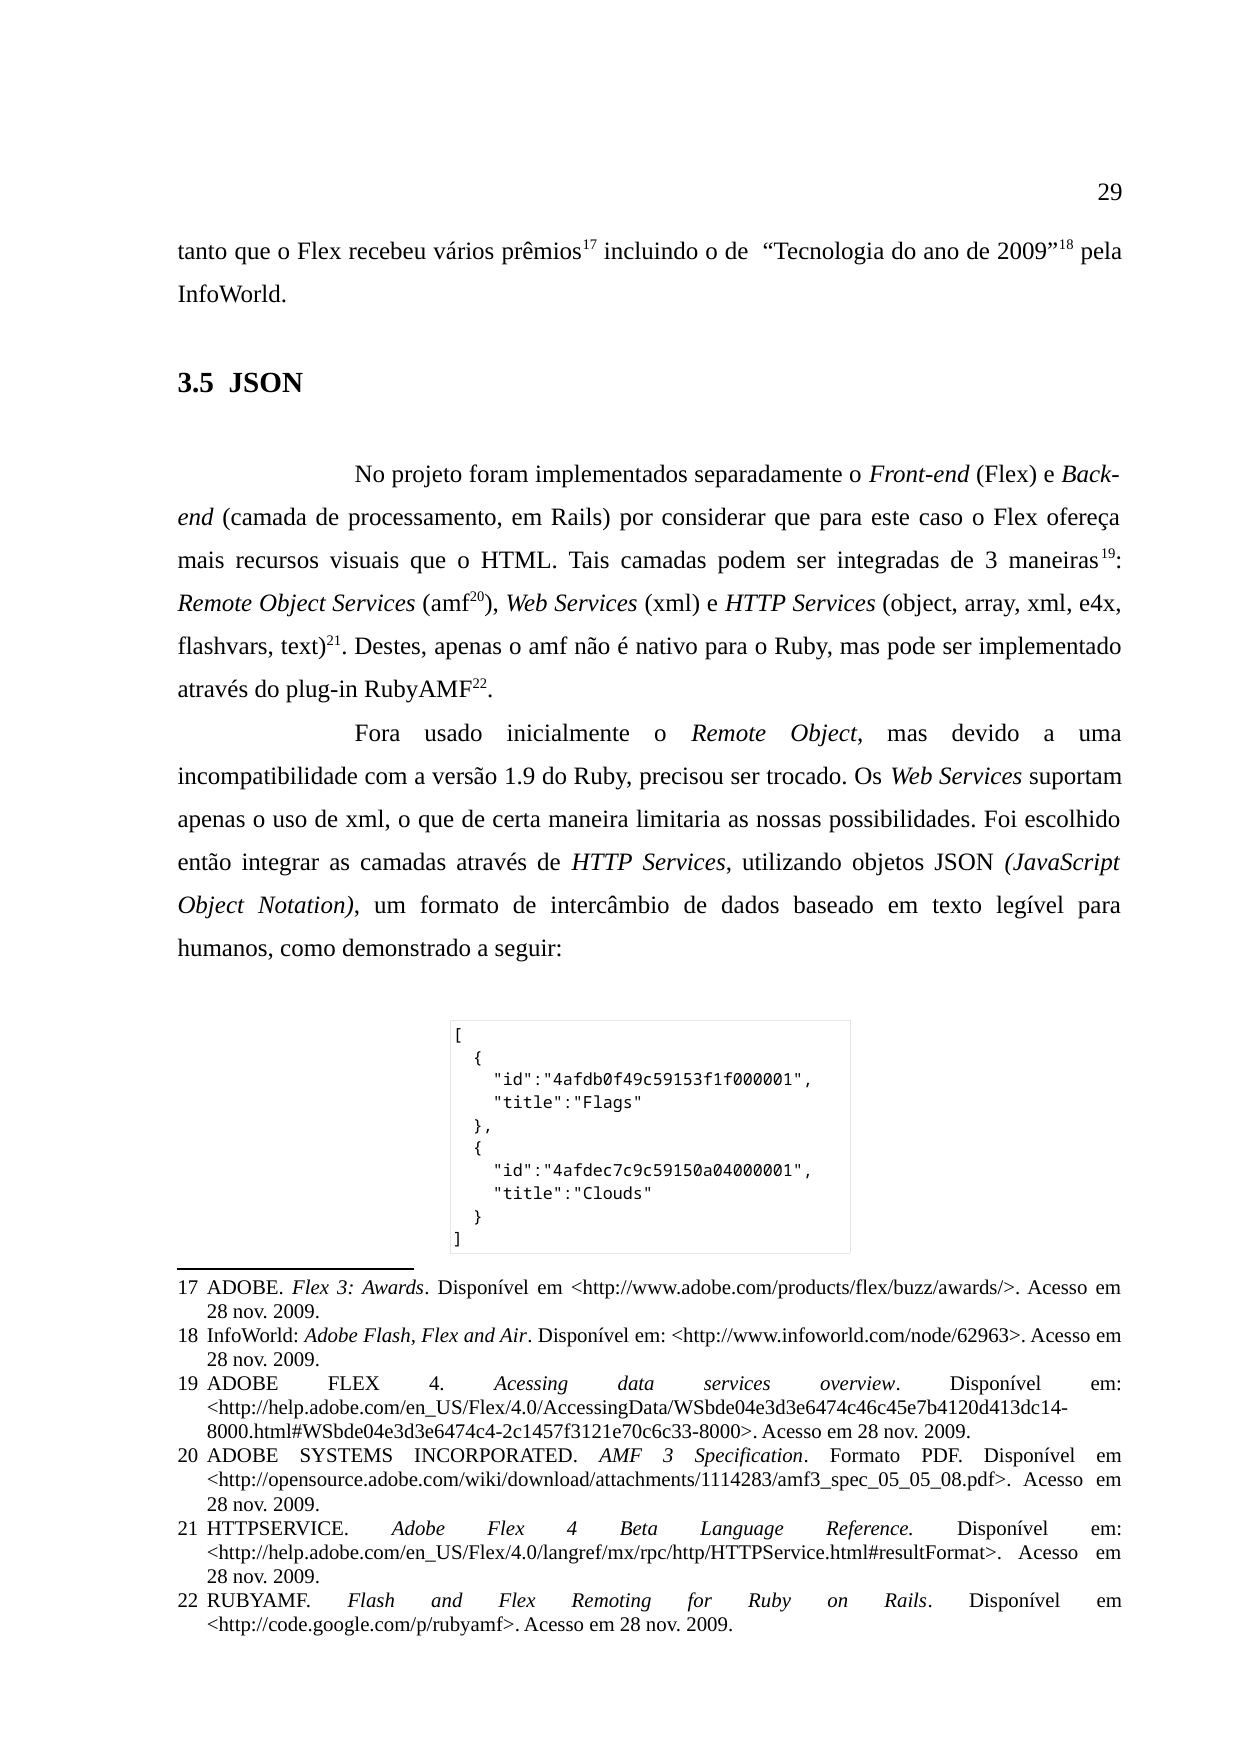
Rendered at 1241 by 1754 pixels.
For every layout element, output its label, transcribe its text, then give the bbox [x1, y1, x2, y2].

text ] [453, 1227, 847, 1250]
text Fora usado inicialmente o Remote Object, mas devido a uma incompatibilidade com a versão 1.9 do Ruby, precisou ser trocado. Os Web Services suportam apenas o uso de xml, o que de certa maneira limitaria as nossas possibilidades. Foi escolhido então integrar as camadas através de HTTP Services, utilizando objetos JSON (JavaScript Object Notation), um formato de intercâmbio de dados baseado em texto legível para humanos, como demonstrado a seguir: [177, 718, 1122, 962]
text ADOBE SYSTEMS INCORPORATED. AMF 3 Specification. Formato PDF. Disponível em <http://opensource.adobe.com/wiki/download/attachments/1114283/amf3_spec_05_05_08.pdf>. Acesso em 28 nov. 2009. [177, 1443, 1122, 1516]
text [ [453, 1023, 847, 1045]
text { [453, 1136, 847, 1159]
text { [453, 1045, 847, 1068]
text No projeto foram implementados separadamente o Front-end (Flex) e Back-end (camada de processamento, em Rails) por considerar que para este caso o Flex ofereça mais recursos visuais que o HTML. Tais camadas podem ser integradas de 3 maneiras: Remote Object Services (amf), Web Services (xml) e HTTP Services (object, array, xml, e4x, flashvars, text). Destes, apenas o amf não é nativo para o Ruby, mas pode ser implementado através do plug-in RubyAMF. [177, 459, 1122, 703]
text InfoWorld: Adobe Flash, Flex and Air. Disponível em: <http://www.infoworld.com/node/62963>. Acesso em 28 nov. 2009. [177, 1323, 1122, 1371]
text RUBYAMF. Flash and Flex Remoting for Ruby on Rails. Disponível em <http://code.google.com/p/rubyamf>. Acesso em 28 nov. 2009. [177, 1588, 1122, 1636]
text ADOBE. Flex 3: Awards. Disponível em <http://www.adobe.com/products/flex/buzz/awards/>. Acesso em 28 nov. 2009. [177, 1275, 1122, 1323]
text }, [453, 1113, 847, 1136]
text } [453, 1204, 847, 1227]
text "id":"4afdb0f49c59153f1f000001", [453, 1068, 847, 1091]
text ADOBE FLEX 4. Acessing data services overview. Disponível em: <http://help.adobe.com/en_US/Flex/4.0/AccessingData/WSbde04e3d3e6474c46c45e7b4120d413dc14-8000.html#WSbde04e3d3e6474c4-2c1457f3121e70c6c33-8000>. Acesso em 28 nov. 2009. [177, 1371, 1122, 1443]
text 3.5 JSON [177, 366, 1122, 399]
text "title":"Flags" [453, 1091, 847, 1113]
text tanto que o Flex recebeu vários prêmios incluindo o de “Tecnologia do ano de 2009” pela InfoWorld. [177, 236, 1122, 308]
text "title":"Clouds" [453, 1182, 847, 1204]
text "id":"4afdec7c9c59150a04000001", [453, 1159, 847, 1182]
text HTTPSERVICE. Adobe Flex 4 Beta Language Reference. Disponível em: <http://help.adobe.com/en_US/Flex/4.0/langref/mx/rpc/http/HTTPService.html#resultFormat>. Acesso em 28 nov. 2009. [177, 1516, 1122, 1588]
